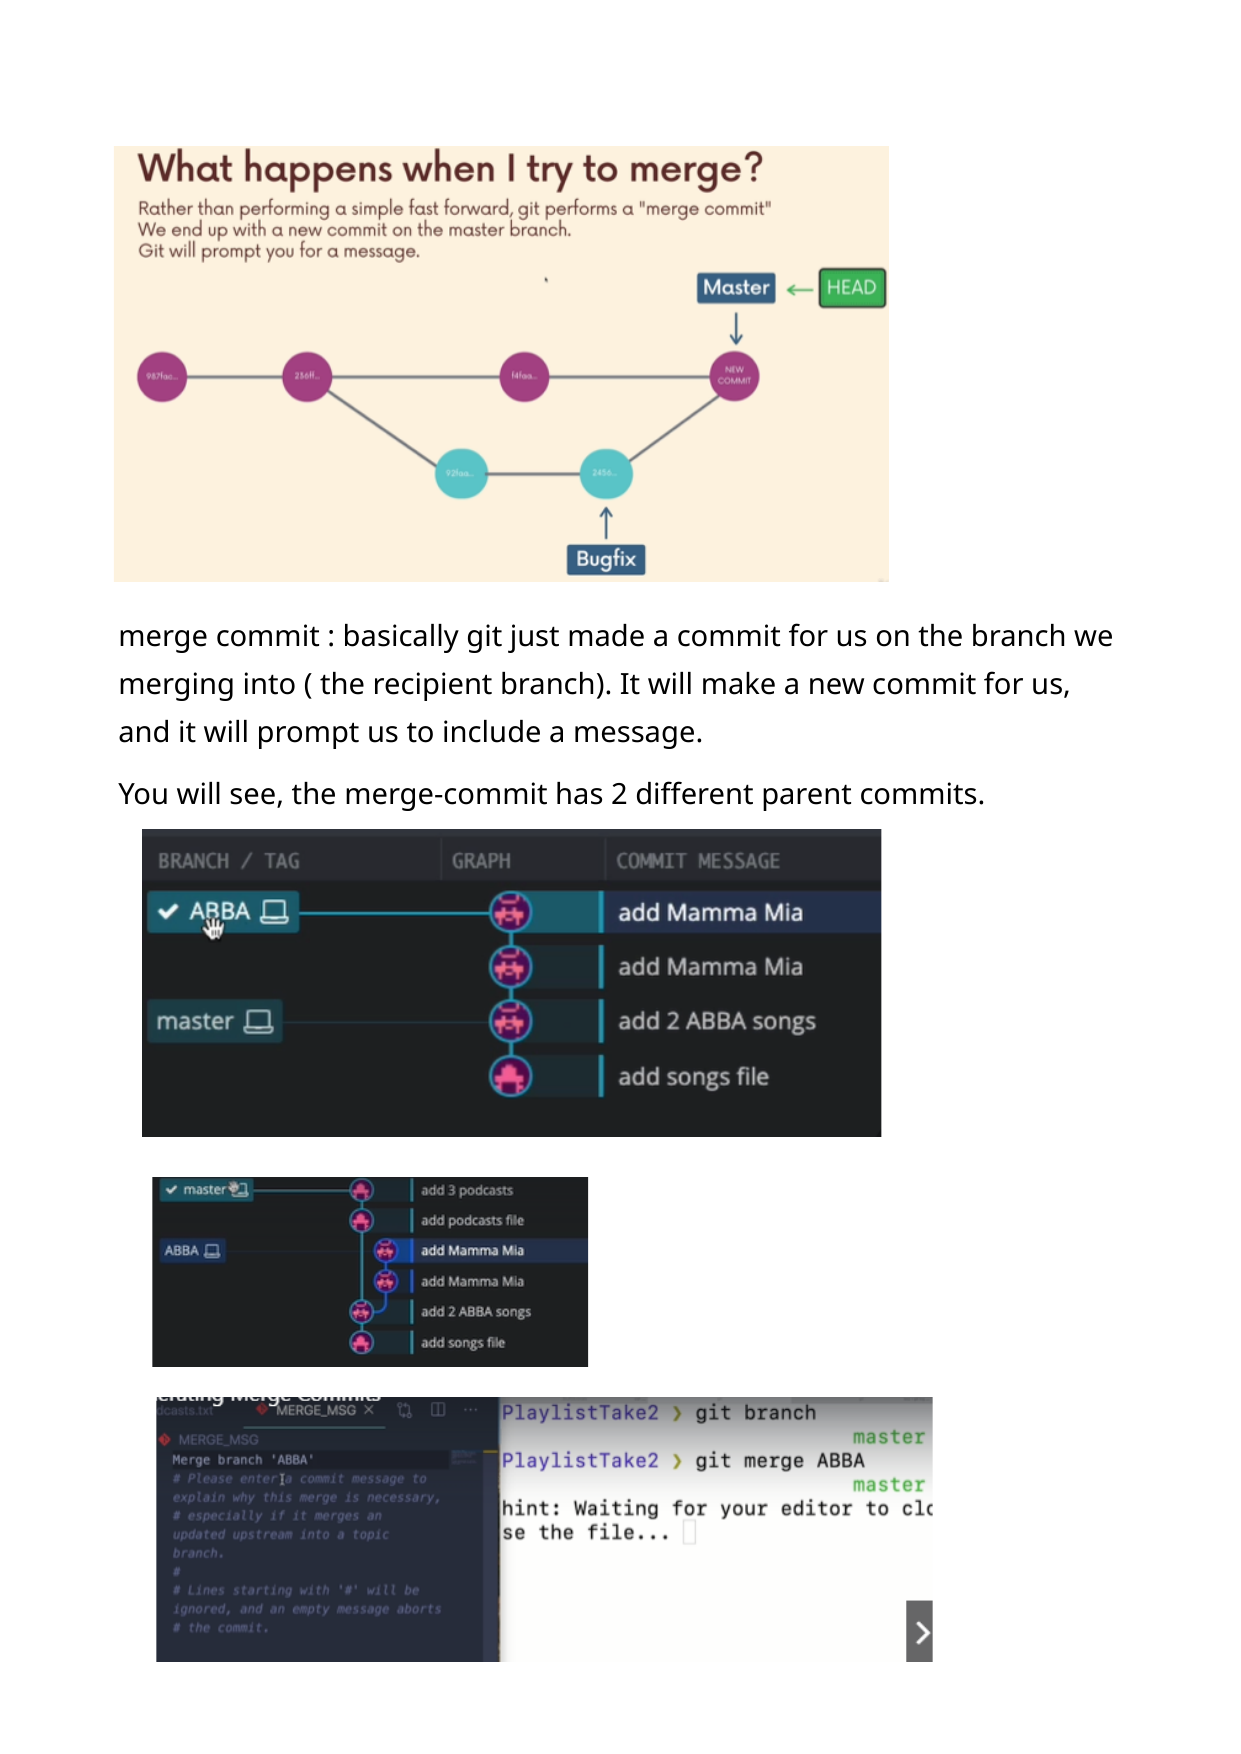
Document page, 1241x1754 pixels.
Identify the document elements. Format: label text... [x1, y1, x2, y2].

text You will see, the merge-commit has 2 different parent commits. [118, 773, 1122, 813]
picture [156, 1397, 933, 1662]
picture [152, 1177, 589, 1367]
picture [142, 829, 882, 1137]
picture [113, 146, 889, 582]
text merge commit : basically git just made a commit for us on the branch we merging into ( the recipient branch). It will make a new commit for us, and it will prompt us to include a message. [118, 616, 1122, 751]
